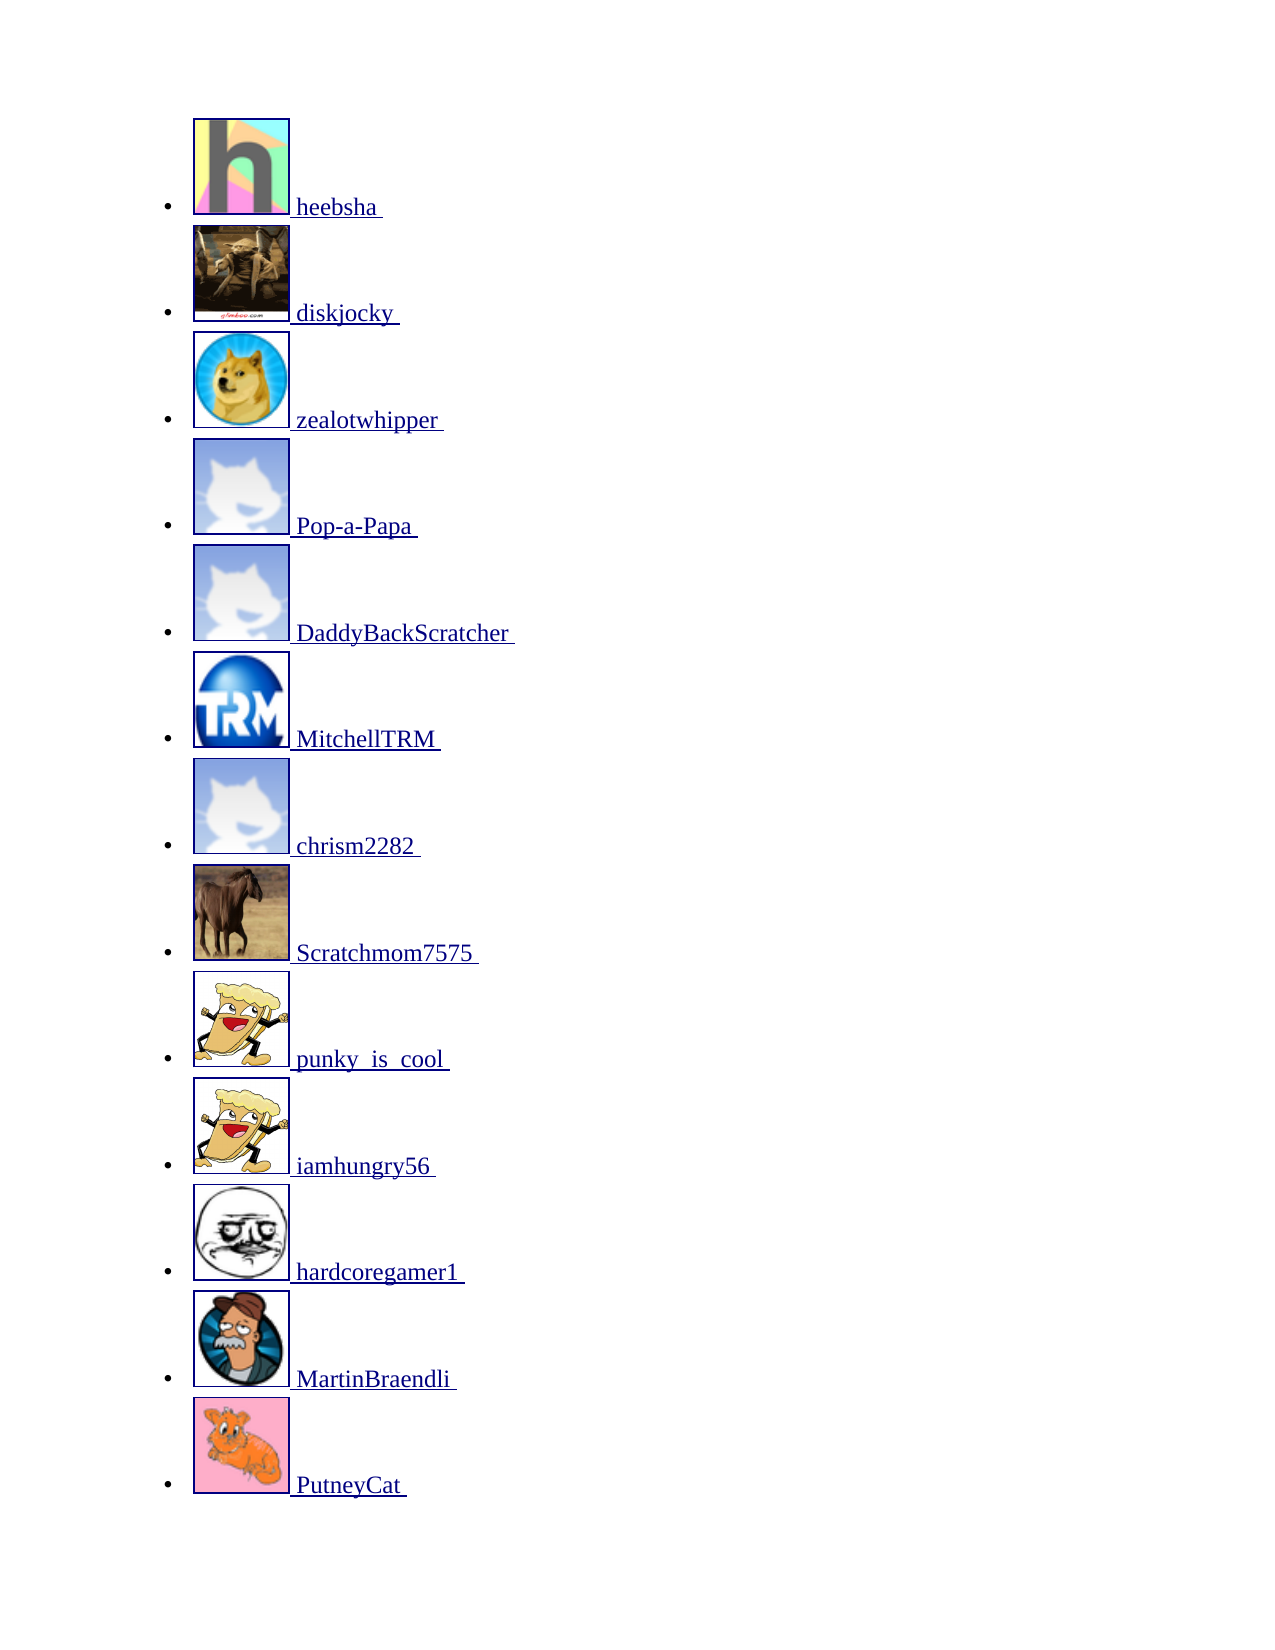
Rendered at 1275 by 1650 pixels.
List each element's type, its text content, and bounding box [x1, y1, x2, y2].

list MartinBraendli [164, 1290, 1157, 1393]
picture [195, 759, 288, 853]
picture [195, 226, 288, 320]
list MitchellTRM [164, 651, 1157, 753]
list iamhungry56 [164, 1077, 1157, 1179]
picture [195, 1398, 288, 1492]
list punky_is_cool [164, 971, 1157, 1073]
picture [195, 1079, 288, 1173]
picture [195, 333, 236, 372]
picture [195, 1292, 288, 1386]
list diskjocky [164, 225, 1157, 327]
picture [195, 972, 288, 1066]
list zealotwhipper [164, 331, 1157, 433]
list hardcoregamer1 [164, 1184, 1157, 1286]
list heebsha [164, 118, 1157, 220]
list Pop-a-Papa [164, 438, 1157, 540]
list chrism2282 [164, 757, 1157, 860]
list DaddyBackScratcher [164, 544, 1157, 647]
picture [195, 546, 288, 640]
list Scratchmom7575 [164, 864, 1157, 966]
picture [195, 866, 288, 959]
picture [195, 333, 288, 427]
picture [195, 440, 288, 533]
picture [195, 653, 288, 746]
picture [195, 120, 288, 213]
picture [195, 1185, 288, 1279]
list PutneyCat [164, 1397, 1157, 1499]
